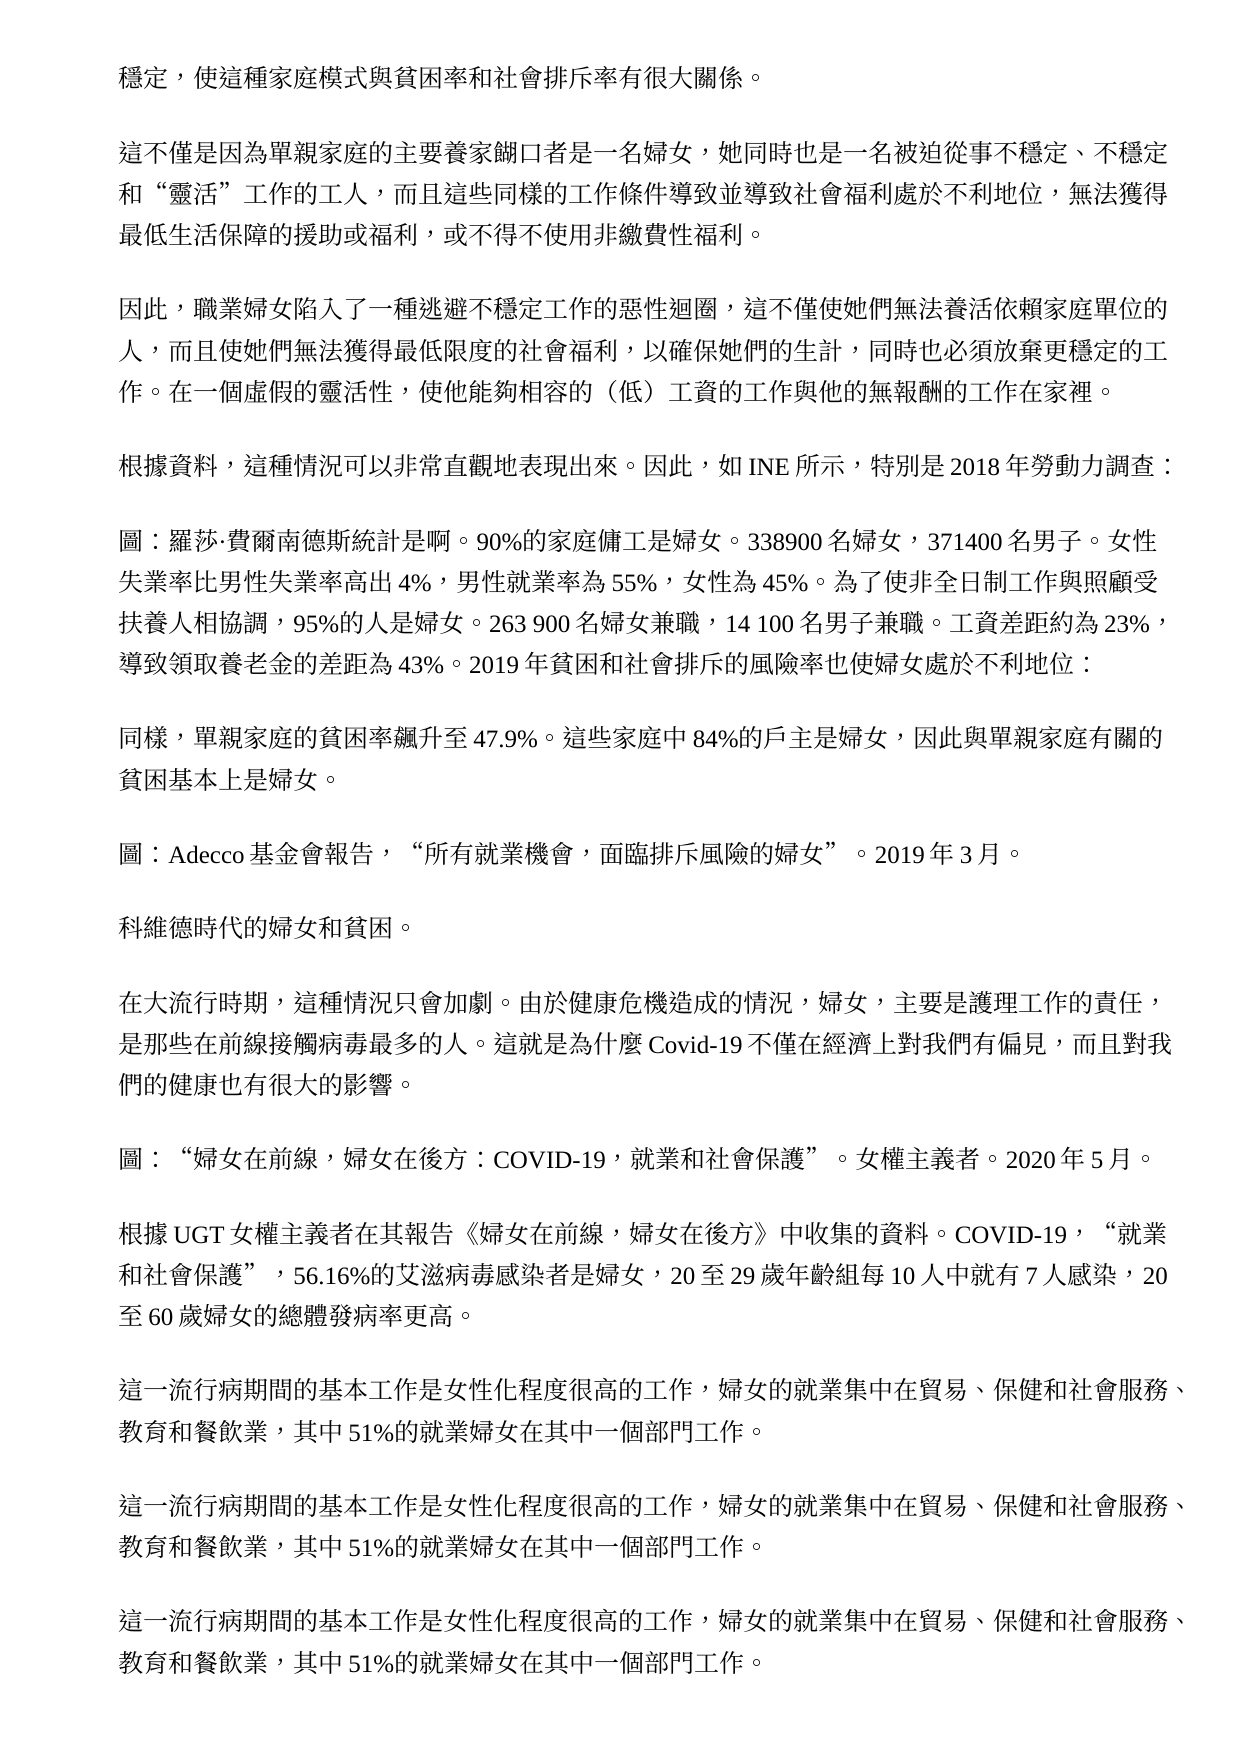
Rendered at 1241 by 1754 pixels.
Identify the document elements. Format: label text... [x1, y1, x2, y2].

text 2021年3月6日23:41:00-08:00 毛主義者 [地]https://pmltrabajadores.org/wp-content/uploads/2021/03/graf-1.png'，'https://pmltrabajadores.org/wp-content/uploads/2021/03/graf3.png'，'https://pmltrabajadores.org/wp-content/uploads/2021/03/graf2.png'，'https://pmltrabajadores.org/wp-content/uploads/2021/03/graf4.png'，'https://pmltrabajadores.org/wp-content/uploads/2021/03/graf5.png“，“哦。https://pmltrabajadores.org/wp-content/uploads/2021/03/graf6-1.png'，'https://pmltrabajadores.org/wp-content/uploads/2020/09/new logo pmlt table-de-work-1-e160095168634.png'，'https://www.blogger.com/static/v1/widgets/629644797-widgets.js“] 3月8日國際主義者-西班牙國 資本主義與貧困女性化 2021年3月5日 在該制度下，婦女特別脆弱的狀況有幾種表現形式，其中之一是貧窮婦女人數日增。 婦女在資本下的有償工作沒有以任何形式 我們從家務勞動中解脫出來，卻把工作的重擔扛在肩上。 家庭的生殖能力，同時為我們保留了一個特別不穩定的工作世界。 婦女在家中免費或報酬很低的生殖工作意味著勞動力的再生產，不僅在日常生活中，而且在純粹的世代方面，創造新的勞動力。不可否認，女性化的家務勞動在資本主義制度下是必要的，以確保新的剩餘價值的提取，從而確保資本的再生產。 但是，除了家務勞動外，還必須分析家庭外的領域和婦女進入工作世界的機會。自工業革命以來，婦女被納入社會生產領域，但在經濟危機期間，她們總是被貶低到低收入、不穩定和破壞率高的工作中，不僅增加了無產階級的隊伍，而且增加了工業後備軍的隊伍。 然而，融入工作環境並沒有減輕他們的家庭負擔和責任，而是增加了家庭內外的工作，被迫從事今天被稱為雙工制的工作。因此，婦女在家庭和非家庭兩級被資本雙重剝削。 必須強調婦女從事不穩定和不穩定工作的問題。所謂的貧困女性化不僅是對貧困女性化本身的迴應，而且是對導致貧困的許多其他方面的女性化的迴應，例如部分和臨時工作、第三產業和分包、工資差距、無酬工作和失業等。職業婦女往往被迫接受工資和工作條件更差的工作，以換取靈活性，使她們能夠兼顧家務勞動和有償工作。 “貧困女性化”的概念是1978年在美國由研究人員戴安娜·皮爾斯（Diana Pearce）提出的，她在《貧困女性化：婦女、工作和福利》一書中的研究重點是生活條件惡化（從貧困的角度來看，美國女性戶主家庭的增長（在20多年的時間裡增長了4個百分點）。 因此，貧窮婦女人數日增的定義是：（1）婦女在貧窮人口中占主導地位；（2）存在明顯的性別偏見造成的貧窮原因；（3）婦女貧窮的趨勢；（4）婦女貧窮的可見性，同時考慮到婦女在而不是抽象分析物件。 婦女與貧困，資料。 綜上所述，導致貧困女性化的因素既有不利的勞動力市場條件和雙重工作日（國內外），也有近幾十年來家庭結構的重組。因此，大約85%的單親家庭由婦女為戶主，加上上述工作不穩定和不穩定，使這種家庭模式與貧困率和社會排斥率有很大關係。 這不僅是因為單親家庭的主要養家餬口者是一名婦女，她同時也是一名被迫從事不穩定、不穩定和“靈活”工作的工人，而且這些同樣的工作條件導致並導致社會福利處於不利地位，無法獲得最低生活保障的援助或福利，或不得不使用非繳費性福利。 因此，職業婦女陷入了一種逃避不穩定工作的惡性迴圈，這不僅使她們無法養活依賴家庭單位的人，而且使她們無法獲得最低限度的社會福利，以確保她們的生計，同時也必須放棄更穩定的工作。在一個虛假的靈活性，使他能夠相容的（低）工資的工作與他的無報酬的工作在家裡。 根據資料，這種情況可以非常直觀地表現出來。因此，如INE所示，特別是2018年勞動力調查： 圖：羅莎·費爾南德斯統計是啊。90%的家庭傭工是婦女。338900名婦女，371400名男子。女性失業率比男性失業率高出4%，男性就業率為55%，女性為45%。為了使非全日制工作與照顧受扶養人相協調，95%的人是婦女。263 900名婦女兼職，14 100名男子兼職。工資差距約為23%，導致領取養老金的差距為43%。2019年貧困和社會排斥的風險率也使婦女處於不利地位： 同樣，單親家庭的貧困率飆升至47.9%。這些家庭中84%的戶主是婦女，因此與單親家庭有關的貧困基本上是婦女。 圖：Adecco基金會報告，“所有就業機會，面臨排斥風險的婦女”。2019年3月。 科維德時代的婦女和貧困。 在大流行時期，這種情況只會加劇。由於健康危機造成的情況，婦女，主要是護理工作的責任，是那些在前線接觸病毒最多的人。這就是為什麼Covid-19不僅在經濟上對我們有偏見，而且對我們的健康也有很大的影響。 圖：“婦女在前線，婦女在後方：COVID-19，就業和社會保護”。女權主義者。2020年5月。 根據UGT女權主義者在其報告《婦女在前線，婦女在後方》中收集的資料。COVID-19，“就業和社會保護”，56.16%的艾滋病毒感染者是婦女，20至29歲年齡組每10人中就有7人感染，20至60歲婦女的總體發病率更高。 這一流行病期間的基本工作是女性化程度很高的工作，婦女的就業集中在貿易、保健和社會服務、教育和餐飲業，其中51%的就業婦女在其中一個部門工作。 這一流行病期間的基本工作是女性化程度很高的工作，婦女的就業集中在貿易、保健和社會服務、教育和餐飲業，其中51%的就業婦女在其中一個部門工作。 這一流行病期間的基本工作是女性化程度很高的工作，婦女的就業集中在貿易、保健和社會服務、教育和餐飲業，其中51%的就業婦女在其中一個部門工作。 圖：“婦女在前線，婦女在後方：COVID-19，就業和社會保護”。女權主義者。2020年5月。 因此，婦女不僅是第一次浪潮中那些關鍵工作的主角，如衛生、護理或清潔工，而且在那些因破壞就業而受到最嚴重懲罰的工作中佔大多數，如旅館和商業。 在某些前線活動中，婦女的就業率超過80%，如家庭傭工、社會服務活動、療養院的保健活動，以及70%的保健和社會服務活動。 儘管如此，儘管在最困難的監禁階段，整個衛生部門都從我們的陽臺上得到了承認，但婦女在這一領域的工作仍然特別被低估，與同事的工資差距達到29%。 [118, 59, 1181, 1679]
